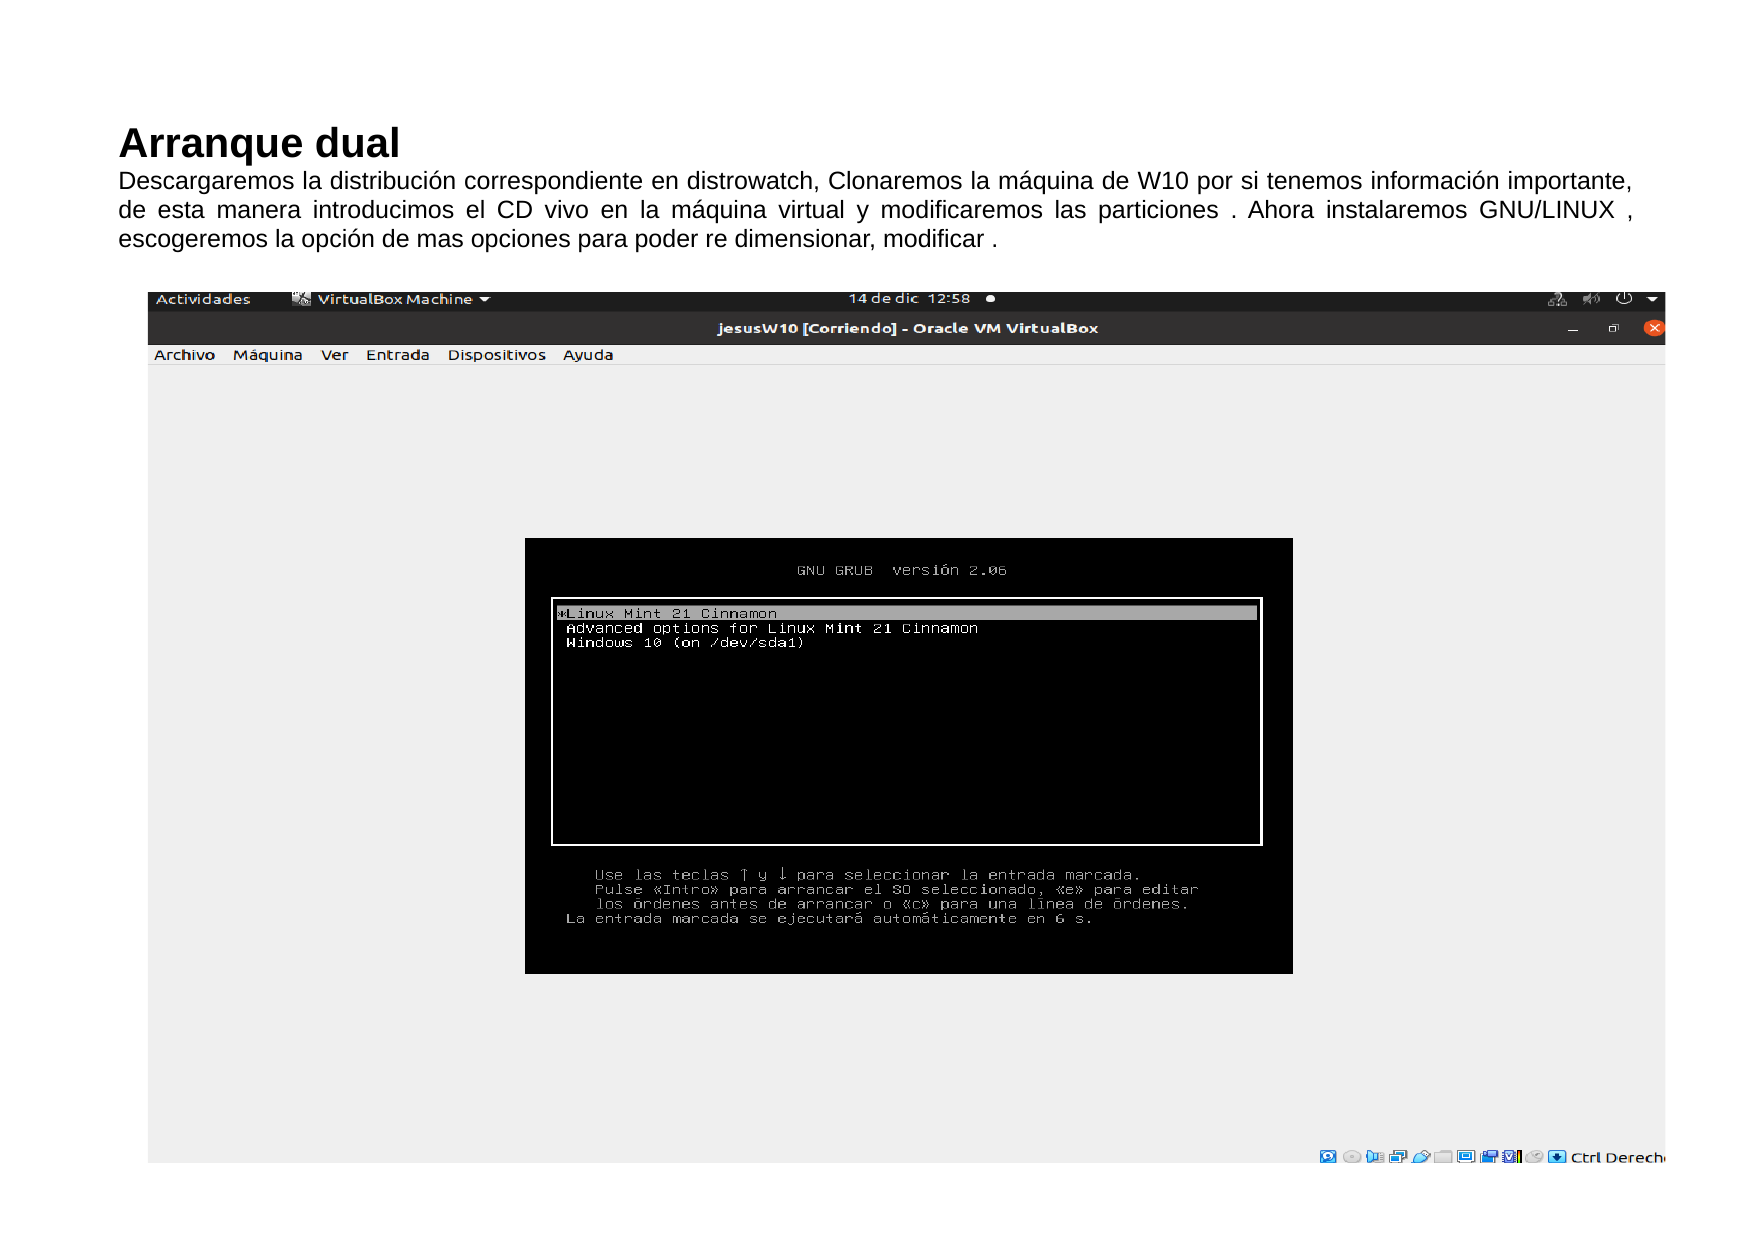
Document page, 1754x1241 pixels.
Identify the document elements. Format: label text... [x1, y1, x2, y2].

text Descargaremos la distribución correspondiente en distrowatch, Clonaremos la máquina de W10 por si tenemos información importante, de esta manera introducimos el CD vivo en la máquina virtual y modificaremos las particiones . Ahora instalaremos GNU/LINUX , escogeremos la opción de mas opciones para poder re dimensionar, modificar . [118, 166, 1636, 252]
text Arranque dual [118, 118, 1636, 166]
picture [147, 292, 1666, 1163]
